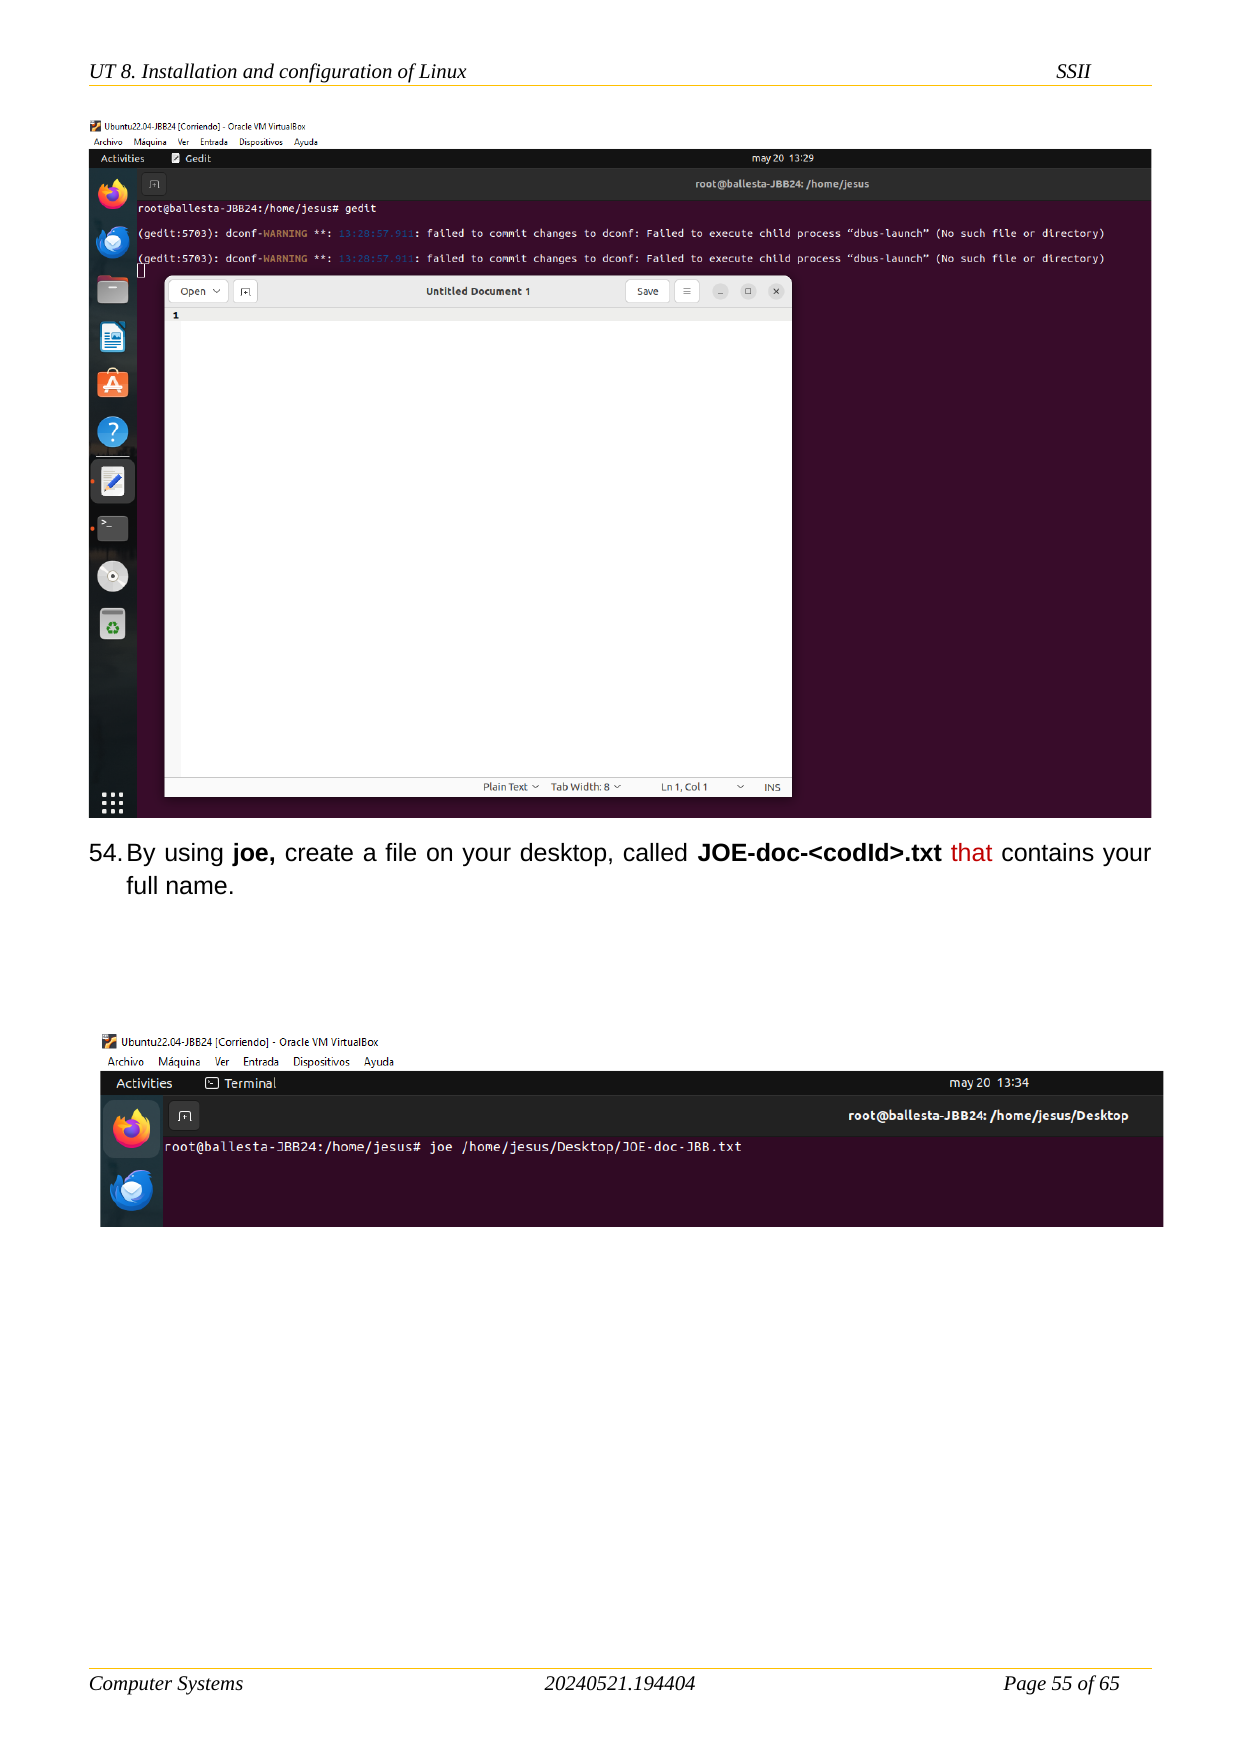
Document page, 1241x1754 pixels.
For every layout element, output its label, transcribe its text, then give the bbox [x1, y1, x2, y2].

list By using joe, create a file on your desktop, called JOE-doc-<codId>.txt that contains your full name. [89, 838, 1152, 900]
picture [100, 1031, 1164, 1227]
picture [88, 118, 1152, 818]
